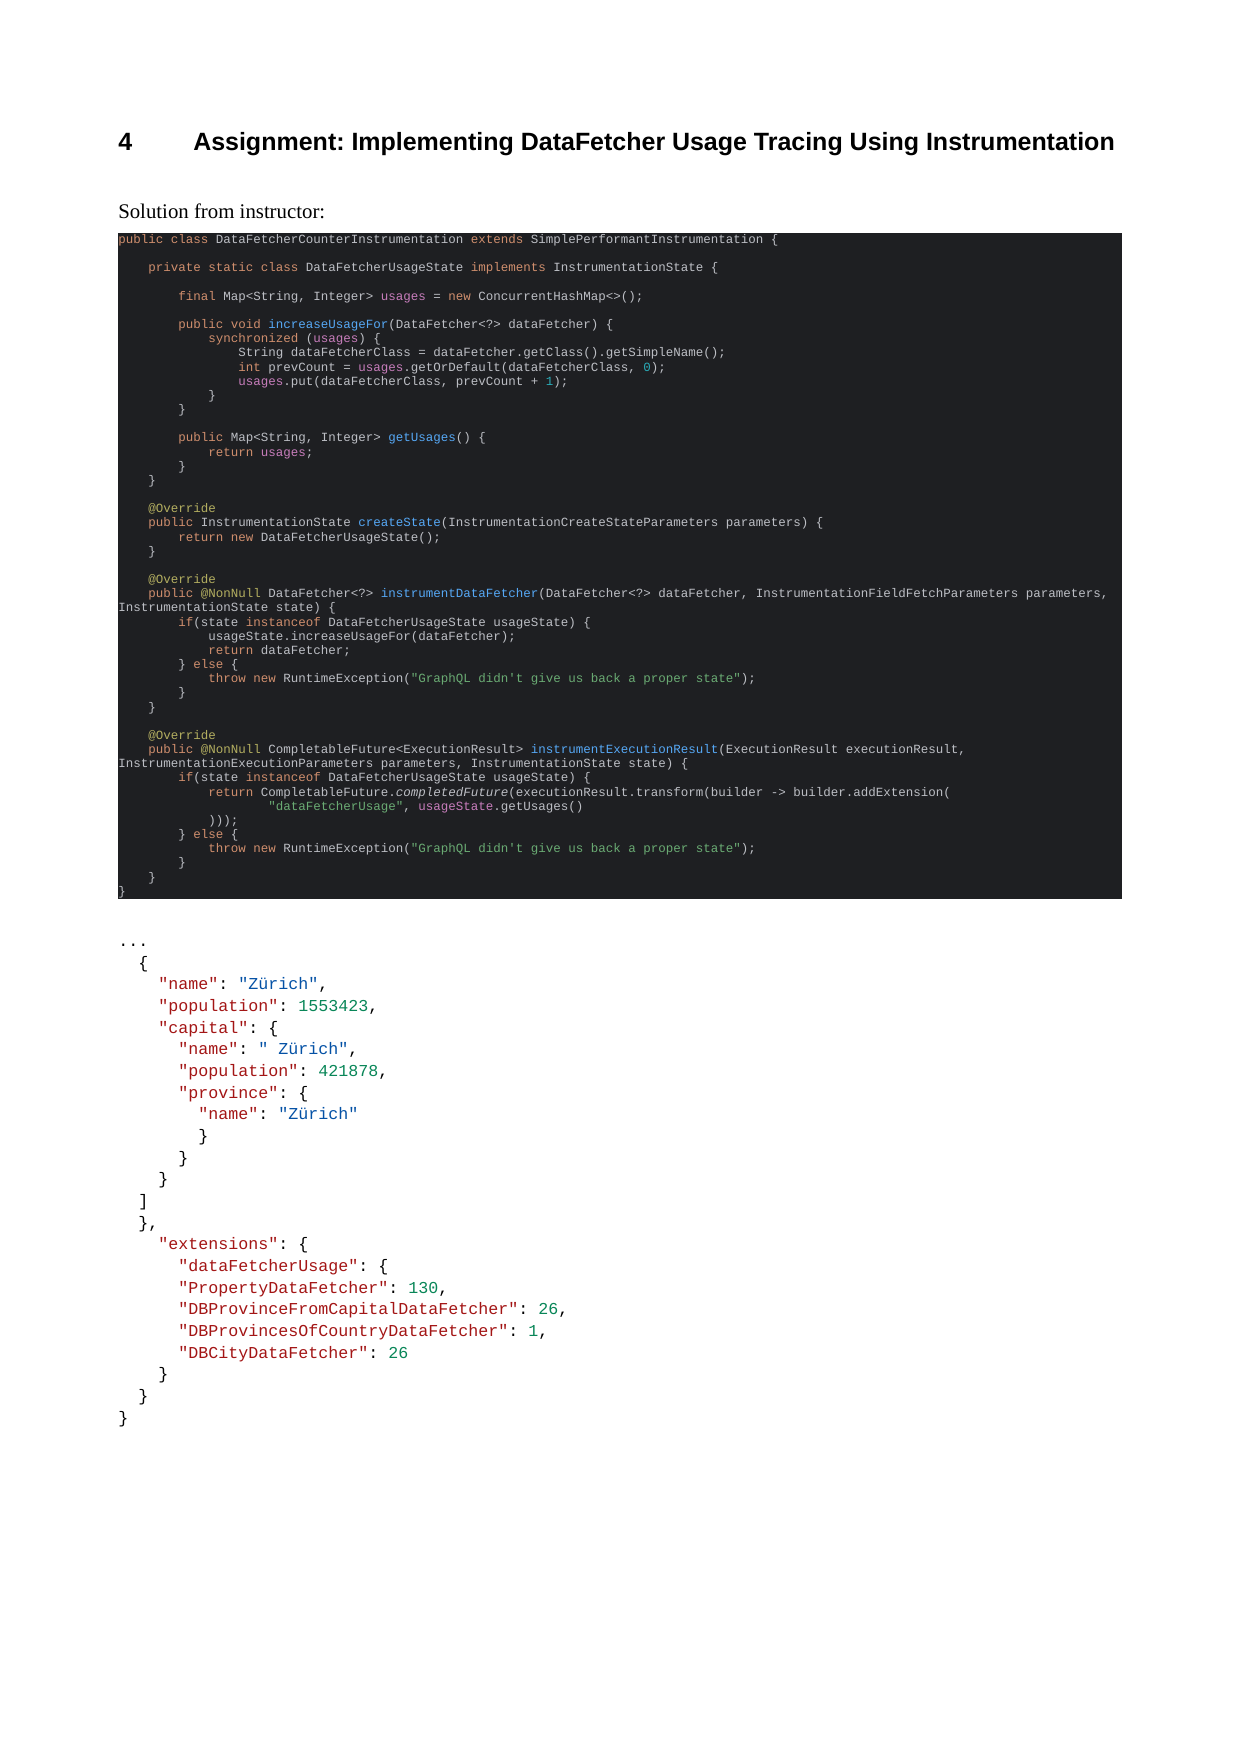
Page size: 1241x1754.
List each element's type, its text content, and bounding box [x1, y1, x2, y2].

text "extensions": { [118, 1236, 1122, 1255]
text "DBProvincesOfCountryDataFetcher": 1, [118, 1323, 1122, 1341]
text { [118, 954, 1122, 973]
text "population": 1553423, [118, 998, 1122, 1016]
text } [118, 1388, 1122, 1406]
text }, [118, 1214, 1122, 1233]
text ] [118, 1193, 1122, 1211]
text "province": { [118, 1084, 1122, 1103]
text } [118, 1409, 1122, 1428]
text "name": "Zürich", [118, 976, 1122, 995]
text "dataFetcherUsage": { [118, 1258, 1122, 1276]
text "name": " Zürich", [118, 1041, 1122, 1060]
text ... [118, 933, 1122, 951]
text } [118, 1128, 1122, 1146]
text "capital": { [118, 1019, 1122, 1038]
text "DBCityDataFetcher": 26 [118, 1344, 1122, 1363]
text "DBProvinceFromCapitalDataFetcher": 26, [118, 1301, 1122, 1320]
text } [118, 1149, 1122, 1168]
text } [118, 1366, 1122, 1385]
text "name": "Zürich" [118, 1106, 1122, 1125]
text } [118, 1171, 1122, 1190]
subtitle Assignment: Implementing DataFetcher Usage Tracing Using Instrumentation [118, 127, 1122, 156]
text "population": 421878, [118, 1063, 1122, 1081]
text "PropertyDataFetcher": 130, [118, 1279, 1122, 1298]
text Solution from instructor: [118, 199, 1122, 223]
text public class DataFetcherCounterInstrumentation extends SimplePerformantInstrumentation { private static class DataFetcherUsageState implements InstrumentationState { final Map<String, Integer> usages = new ConcurrentHashMap<>(); public void increaseUsageFor(DataFetcher<?> dataFetcher) { synchronized (usages) { String dataFetcherClass = dataFetcher.getClass().getSimpleName(); int prevCount = usages.getOrDefault(dataFetcherClass, 0); usages.put(dataFetcherClass, prevCount + 1); } } public Map<String, Integer> getUsages() { return usages; } } @Override public InstrumentationState createState(InstrumentationCreateStateParameters parameters) { return new DataFetcherUsageState(); } @Override public @NonNull DataFetcher<?> instrumentDataFetcher(DataFetcher<?> dataFetcher, InstrumentationFieldFetchParameters parameters, InstrumentationState state) { if(state instanceof DataFetcherUsageState usageState) { usageState.increaseUsageFor(dataFetcher); return dataFetcher; } else { throw new RuntimeException("GraphQL didn't give us back a proper state"); } } @Override public @NonNull CompletableFuture<ExecutionResult> instrumentExecutionResult(ExecutionResult executionResult, InstrumentationExecutionParameters parameters, InstrumentationState state) { if(state instanceof DataFetcherUsageState usageState) { return CompletableFuture.completedFuture(executionResult.transform(builder -> builder.addExtension( "dataFetcherUsage", usageState.getUsages() ))); } else { throw new RuntimeException("GraphQL didn't give us back a proper state"); } } } [118, 233, 1122, 899]
